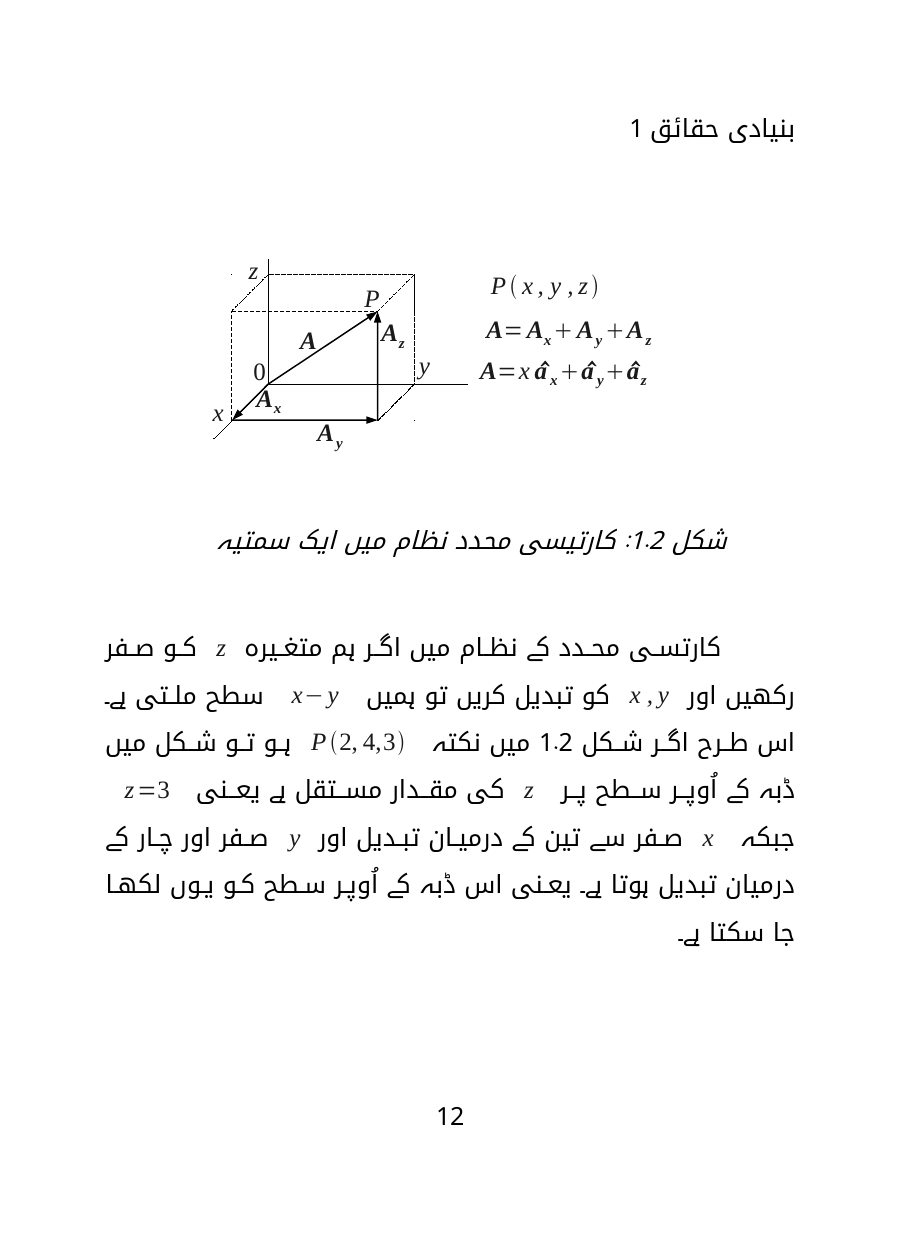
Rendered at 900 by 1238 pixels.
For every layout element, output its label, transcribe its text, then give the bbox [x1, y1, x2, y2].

text کارتسی محدد کے نظام میں اگر ہم متغیرہکو صفر رکھیں اورکو تبدیل کریں تو ہمیں سطح ملتی ہے۔ اس طرح اگر شکل 1.2 میں نکتہ ہو تو شکل میں ڈبہ کے اُوپر سطح پر کی مقدار مستقل ہے یعنی جبکہ صفر سے تین کے درمیان تبدیل اورصفر اور چار کے درمیان تبدیل ہوتا ہے۔ یعنی اس ڈبہ کے اُوپر سطح کو یوں لکھا جا سکتا ہے۔ [105, 625, 795, 956]
list شکل 1.2: کارتیسی محدد نظام میں ایک سمتیہ [174, 195, 726, 565]
